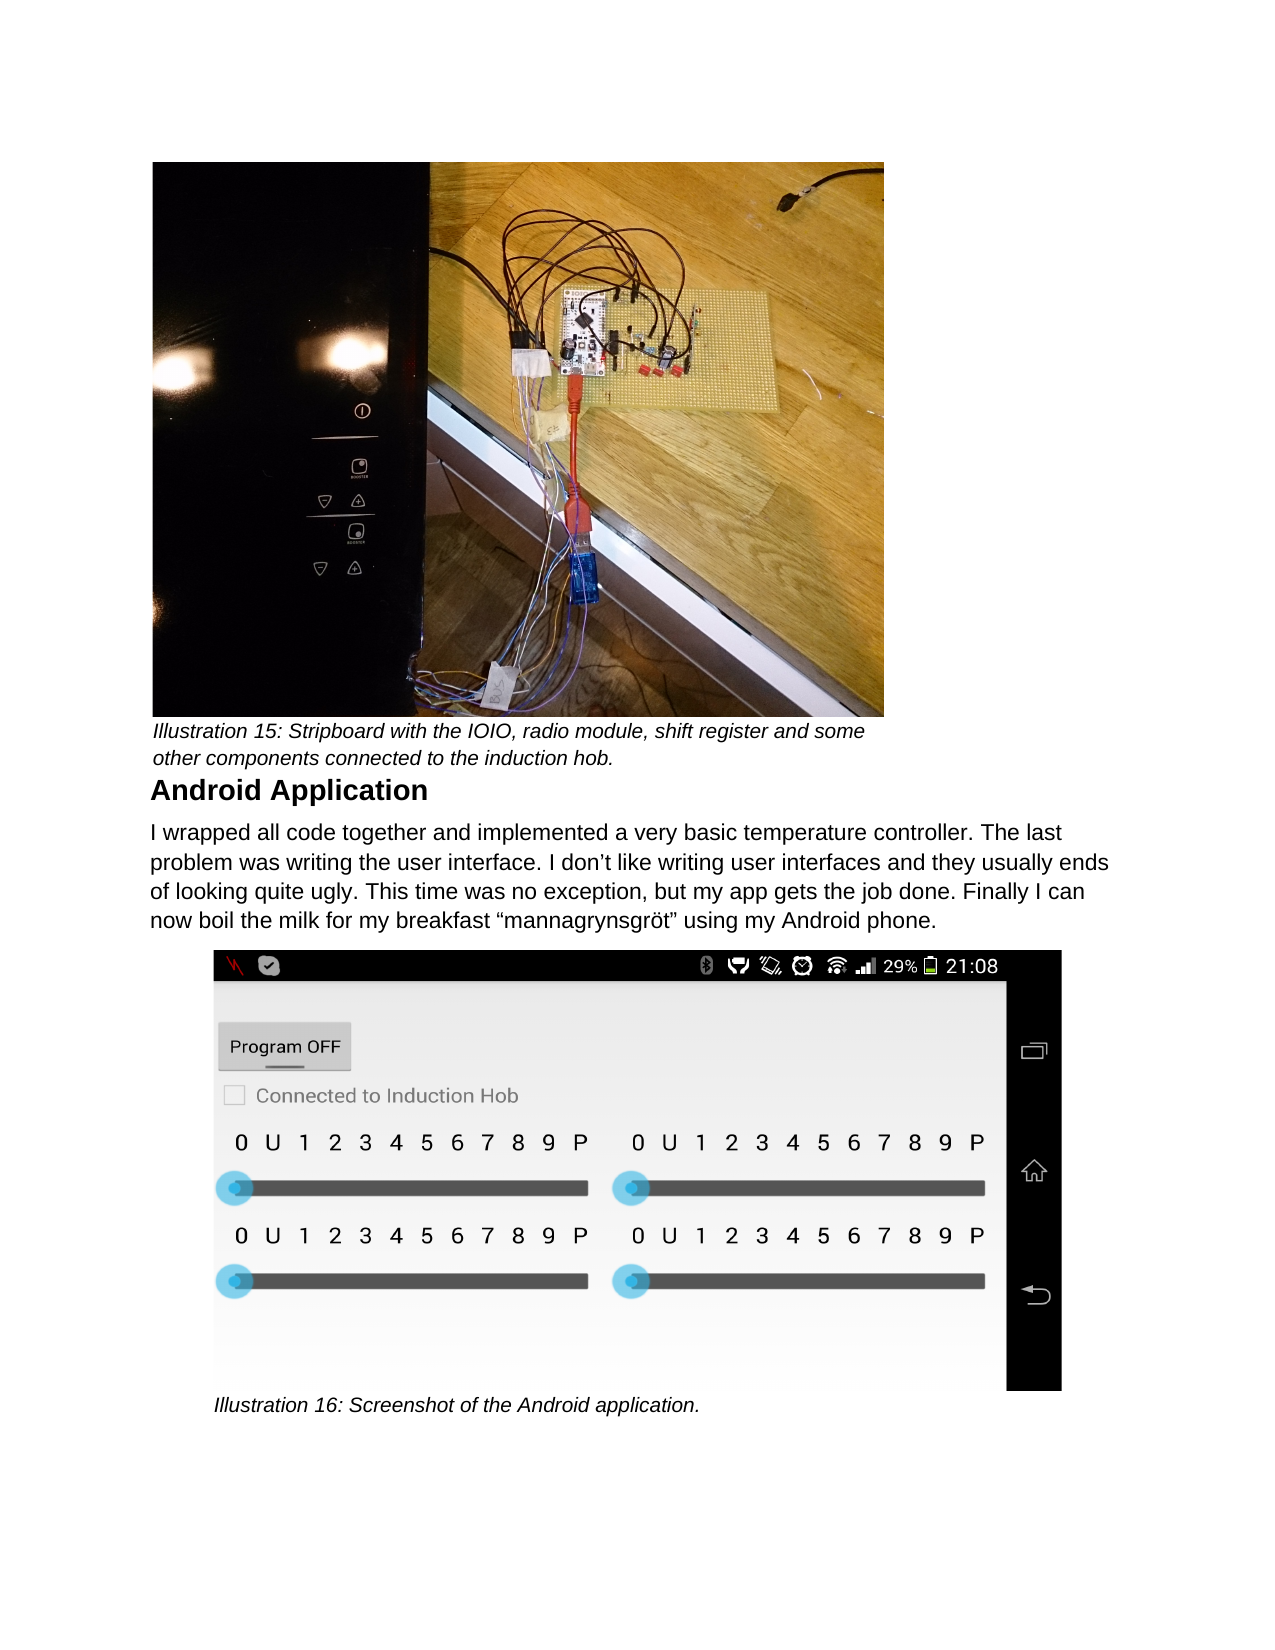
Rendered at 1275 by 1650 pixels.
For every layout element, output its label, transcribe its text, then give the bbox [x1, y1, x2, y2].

subtitle Android Application [150, 150, 1125, 807]
text Illustration 16: Screenshot of the Android application. [213, 1391, 1062, 1417]
picture [213, 950, 1062, 1391]
text I wrapped all code together and implemented a very basic temperature controller. The last problem was writing the user interface. I don’t like writing user interfaces and they usually ends of looking quite ugly. This time was no exception, but my app gets the job done. Finally I can now boil the milk for my breakfast “mannagrynsgröt” using my Android phone. [150, 820, 1125, 934]
text Illustration 15: Stripboard with the IOIO, radio module, shift register and some other components connected to the induction hob. [153, 717, 884, 769]
picture [152, 162, 884, 717]
